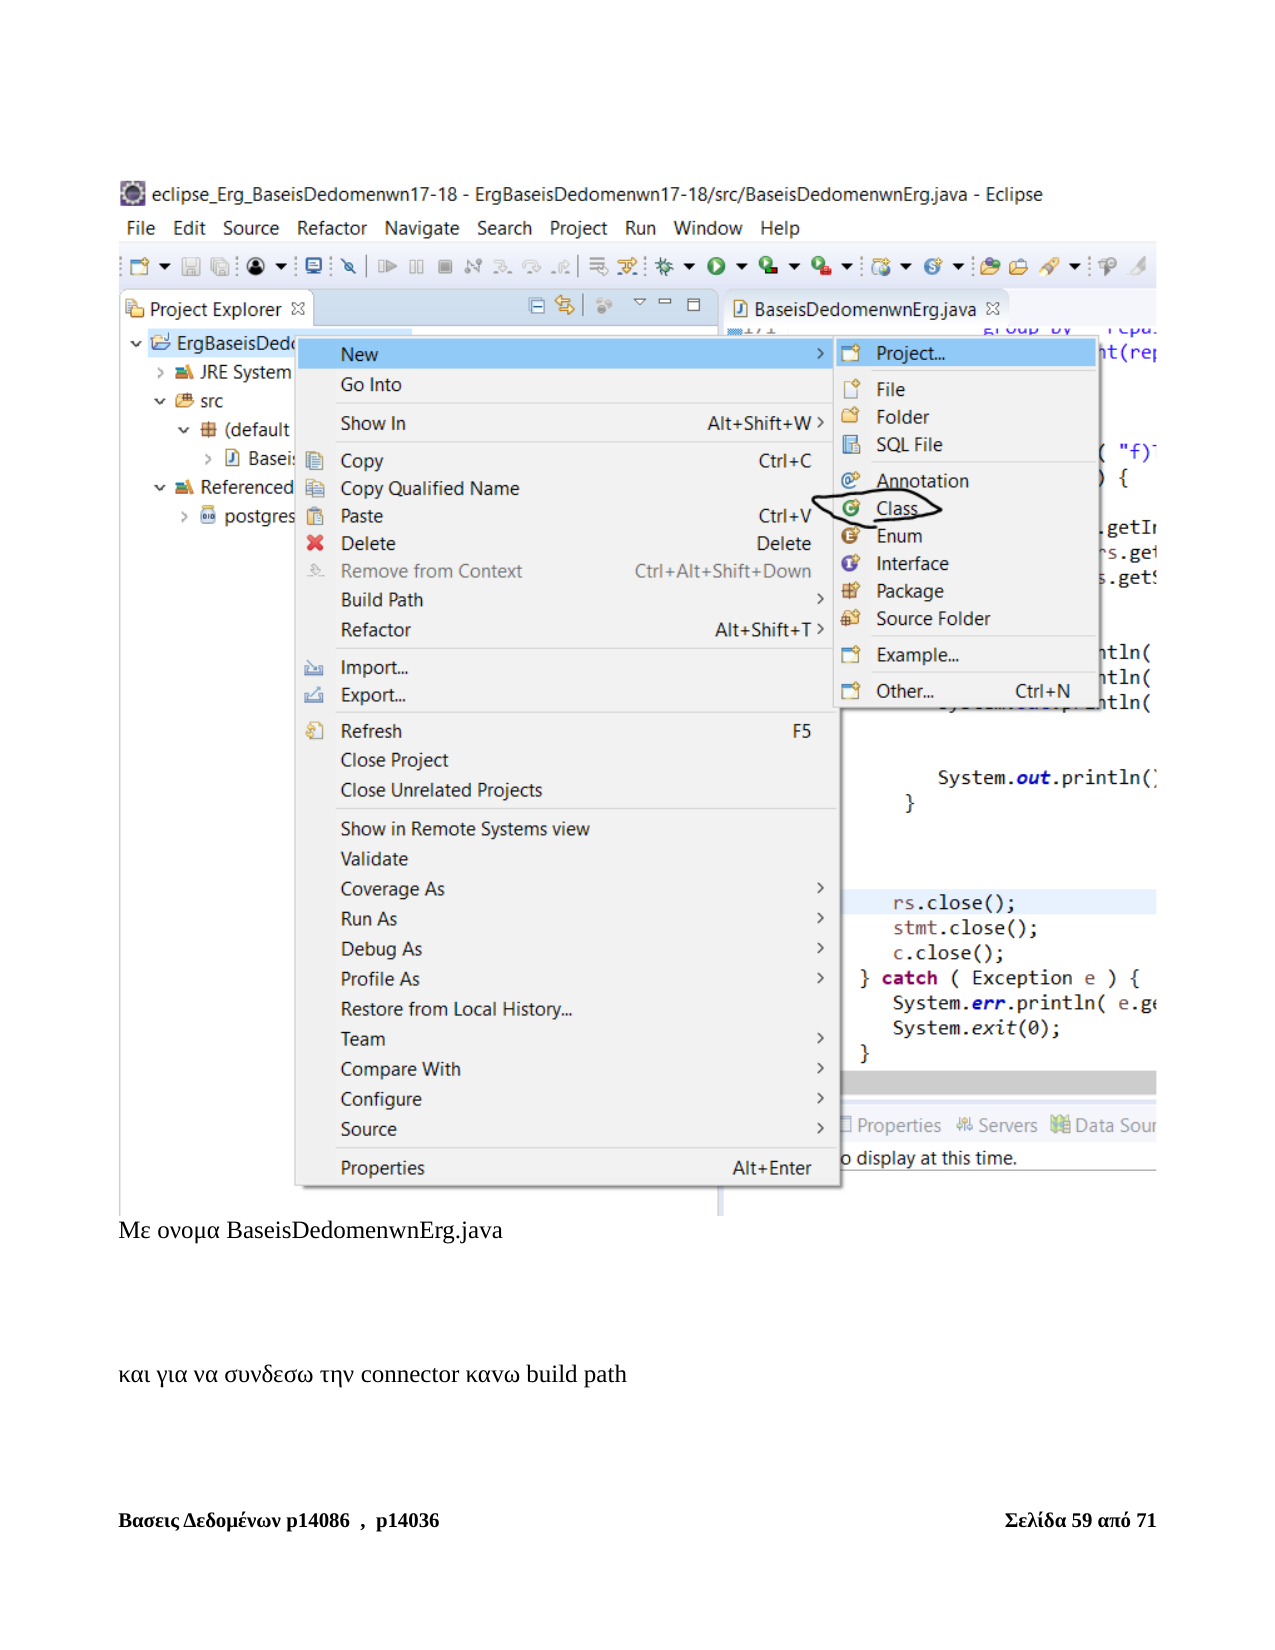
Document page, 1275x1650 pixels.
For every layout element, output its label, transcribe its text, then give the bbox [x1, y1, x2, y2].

picture [118, 176, 1157, 1216]
text Με ονομα BaseisDedomenwnErg.java [118, 1216, 1157, 1244]
text και για να συνδεσω την connector καvω build path [118, 1359, 1157, 1388]
